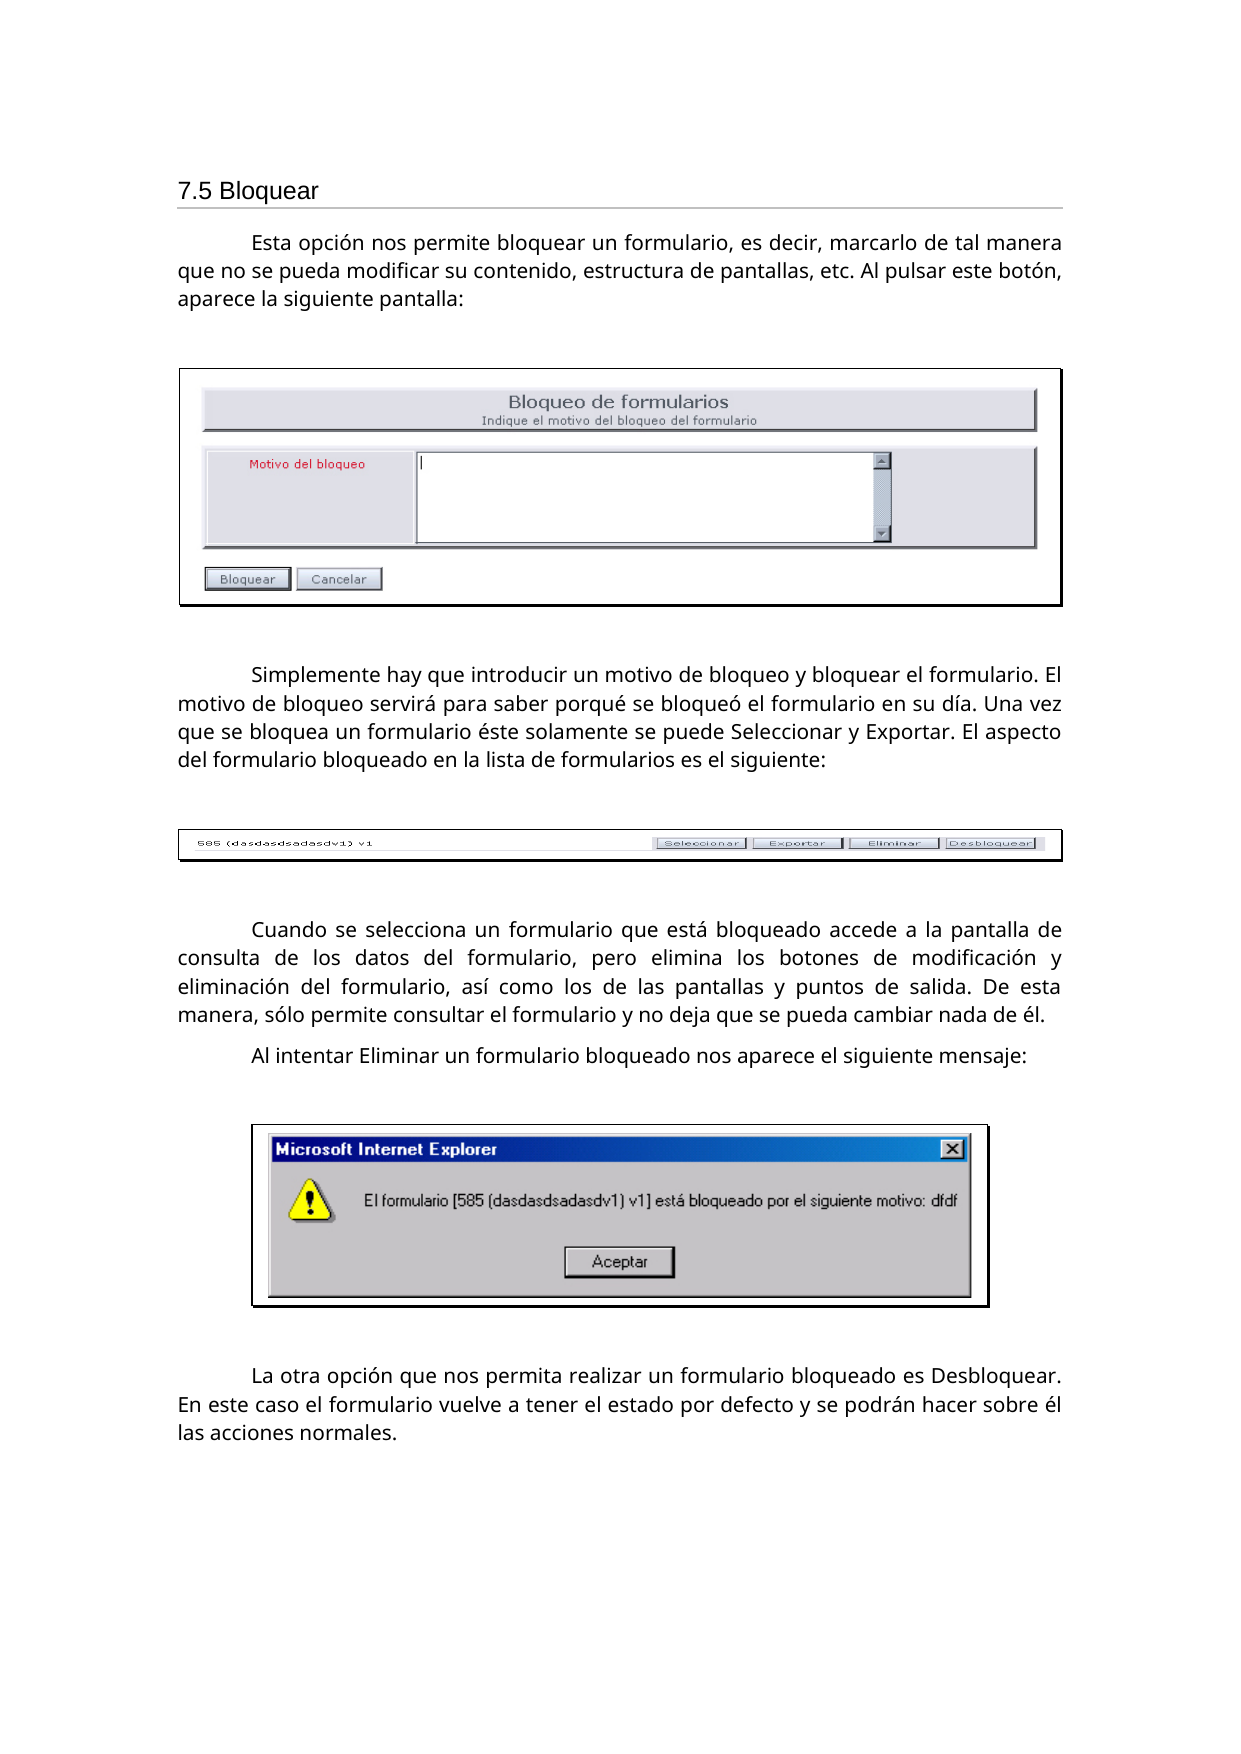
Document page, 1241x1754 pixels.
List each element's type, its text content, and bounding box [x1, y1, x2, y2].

text La otra opción que nos permita realizar un formulario bloqueado es Desbloquear. En este caso el formulario vuelve a tener el estado por defecto y se podrán hacer sobre él las acciones normales. [177, 1361, 1063, 1447]
text Simplemente hay que introducir un motivo de bloqueo y bloquear el formulario. El motivo de bloqueo servirá para saber porqué se bloqueó el formulario en su día. Una vez que se bloquea un formulario éste solamente se puede Seleccionar y Exportar. El aspecto del formulario bloqueado en la lista de formularios es el siguiente: [177, 660, 1063, 774]
text Esta opción nos permite bloquear un formulario, es decir, marcarlo de tal manera que no se pueda modificar su contenido, estructura de pantallas, etc. Al pulsar este botón, aparece la siguiente pantalla: [177, 228, 1063, 313]
picture [195, 376, 1045, 596]
picture [268, 1133, 972, 1298]
text Al intentar Eliminar un formulario bloqueado nos aparece el siguiente mensaje: [177, 1041, 1063, 1070]
text Cuando se selecciona un formulario que está bloqueado accede a la pantalla de consulta de los datos del formulario, pero elimina los botones de modificación y eliminación del formulario, así como los de las pantallas y puntos de salida. De esta manera, sólo permite consultar el formulario y no deja que se pueda cambiar nada de él. [177, 915, 1063, 1029]
subtitle 7.5 Bloquear [177, 177, 1063, 207]
picture [194, 837, 1046, 851]
